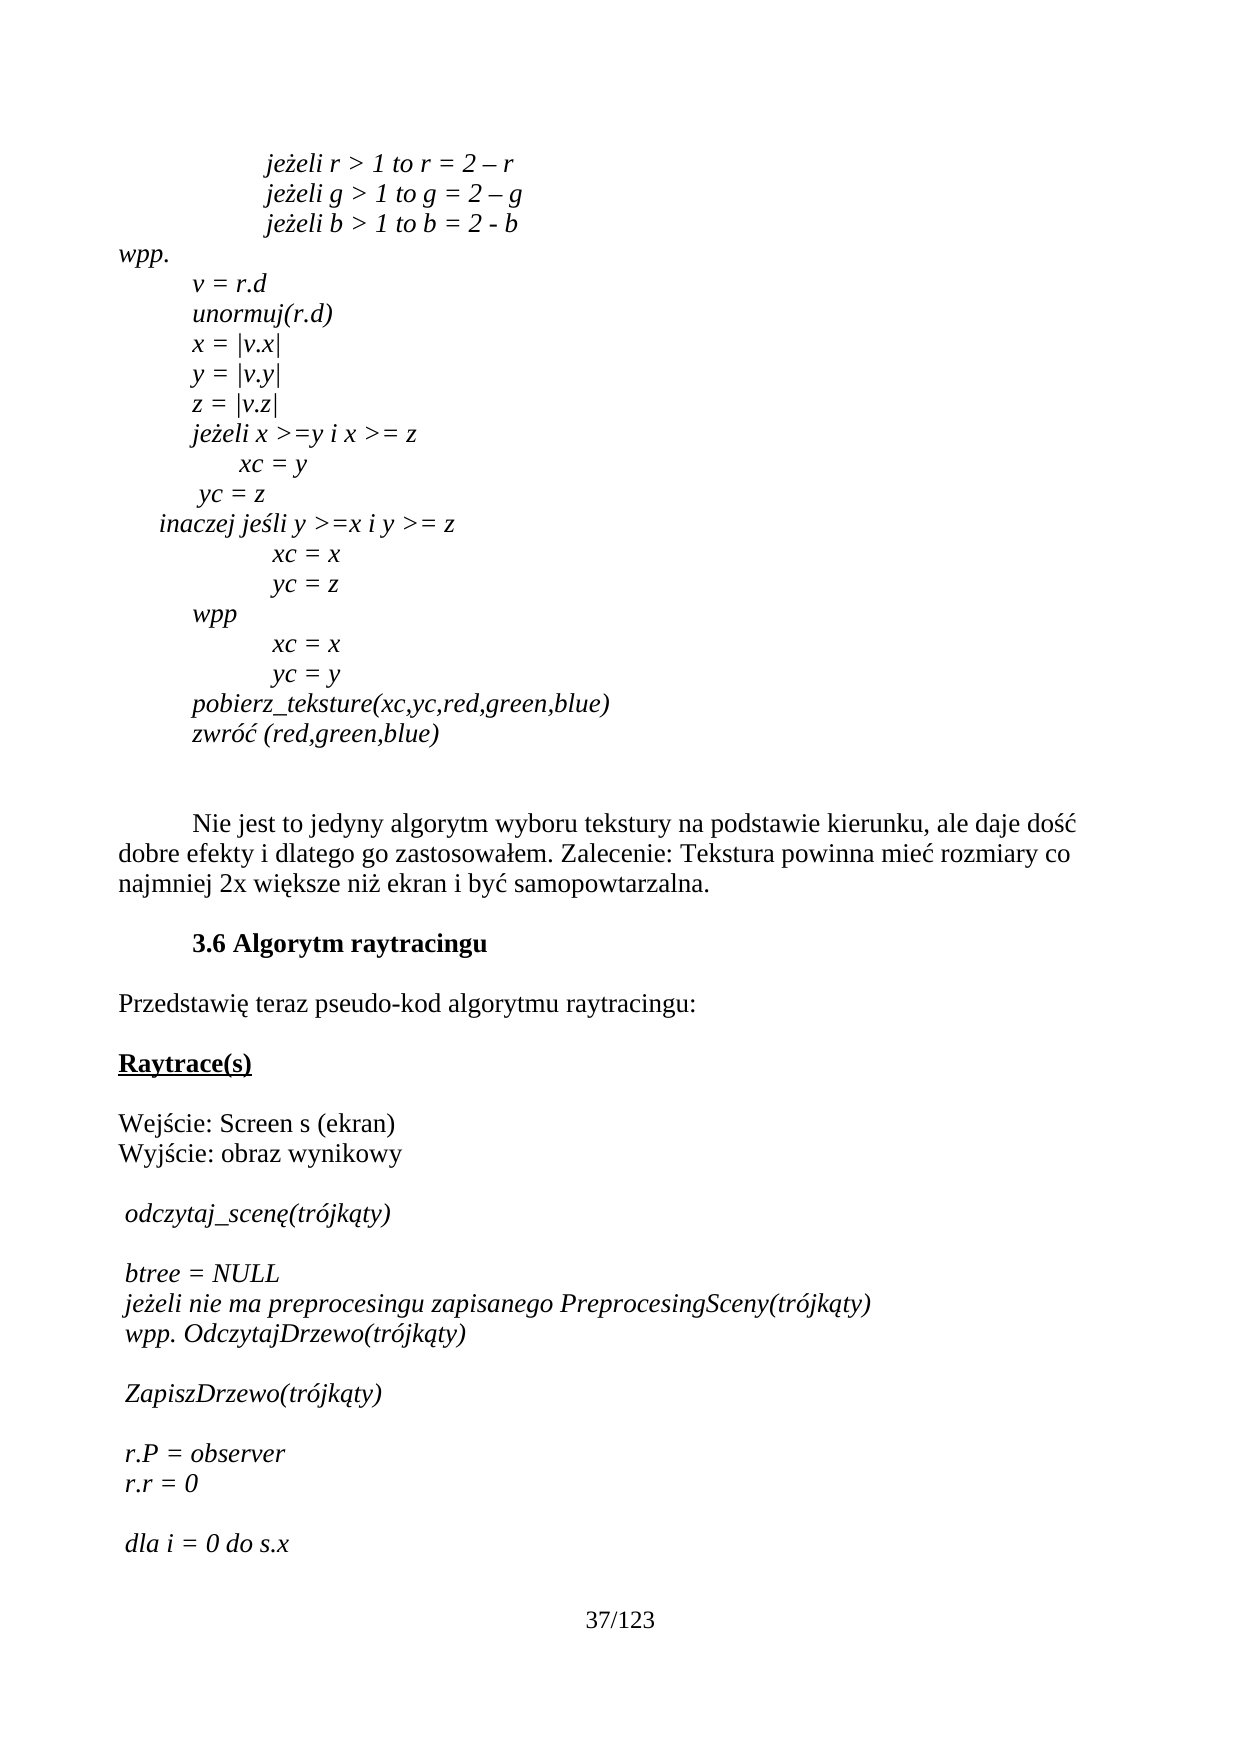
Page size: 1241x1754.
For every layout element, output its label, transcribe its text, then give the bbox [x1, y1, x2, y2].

text xc = x [118, 538, 1122, 568]
text Nie jest to jedyny algorytm wyboru tekstury na podstawie kierunku, ale daje dość dobre efekty i dlatego go zastosowałem. Zalecenie: Tekstura powinna mieć rozmiary co najmniej 2x większe niż ekran i być samopowtarzalna. [118, 808, 1122, 898]
text wpp. OdczytajDrzewo(trójkąty) [118, 1318, 1122, 1348]
text wpp. [118, 238, 1122, 268]
text xc = y [118, 448, 1122, 478]
text jeżeli r > 1 to r = 2 – r [118, 148, 1122, 178]
text r.P = observer [118, 1438, 1122, 1468]
text unormuj(r.d) [118, 298, 1122, 328]
text btree = NULL [118, 1258, 1122, 1288]
text z = |v.z| [118, 388, 1122, 418]
text dla i = 0 do s.x [118, 1528, 1122, 1558]
text Wyjście: obraz wynikowy [118, 1138, 1122, 1168]
text x = |v.x| [118, 328, 1122, 358]
text yc = z [118, 568, 1122, 598]
text yc = y [118, 658, 1122, 688]
text pobierz_teksture(xc,yc,red,green,blue) [118, 688, 1122, 718]
text Przedstawię teraz pseudo-kod algorytmu raytracingu: [118, 988, 1122, 1018]
text jeżeli x >=y i x >= z [118, 418, 1122, 448]
text yc = z [118, 478, 1122, 508]
text inaczej jeśli y >=x i y >= z [118, 508, 1122, 538]
text jeżeli nie ma preprocesingu zapisanego PreprocesingSceny(trójkąty) [118, 1288, 1122, 1318]
text odczytaj_scenę(trójkąty) [118, 1198, 1122, 1228]
text y = |v.y| [118, 358, 1122, 388]
text wpp [118, 598, 1122, 628]
text xc = x [118, 628, 1122, 658]
text jeżeli b > 1 to b = 2 - b [118, 208, 1122, 238]
text Raytrace(s) [118, 1048, 1122, 1078]
text ZapiszDrzewo(trójkąty) [118, 1378, 1122, 1408]
text 3.6 Algorytm raytracingu [118, 928, 1122, 958]
text Wejście: Screen s (ekran) [118, 1108, 1122, 1138]
text jeżeli g > 1 to g = 2 – g [118, 178, 1122, 208]
text v = r.d [118, 268, 1122, 298]
text zwróć (red,green,blue) [118, 718, 1122, 748]
text r.r = 0 [118, 1468, 1122, 1498]
